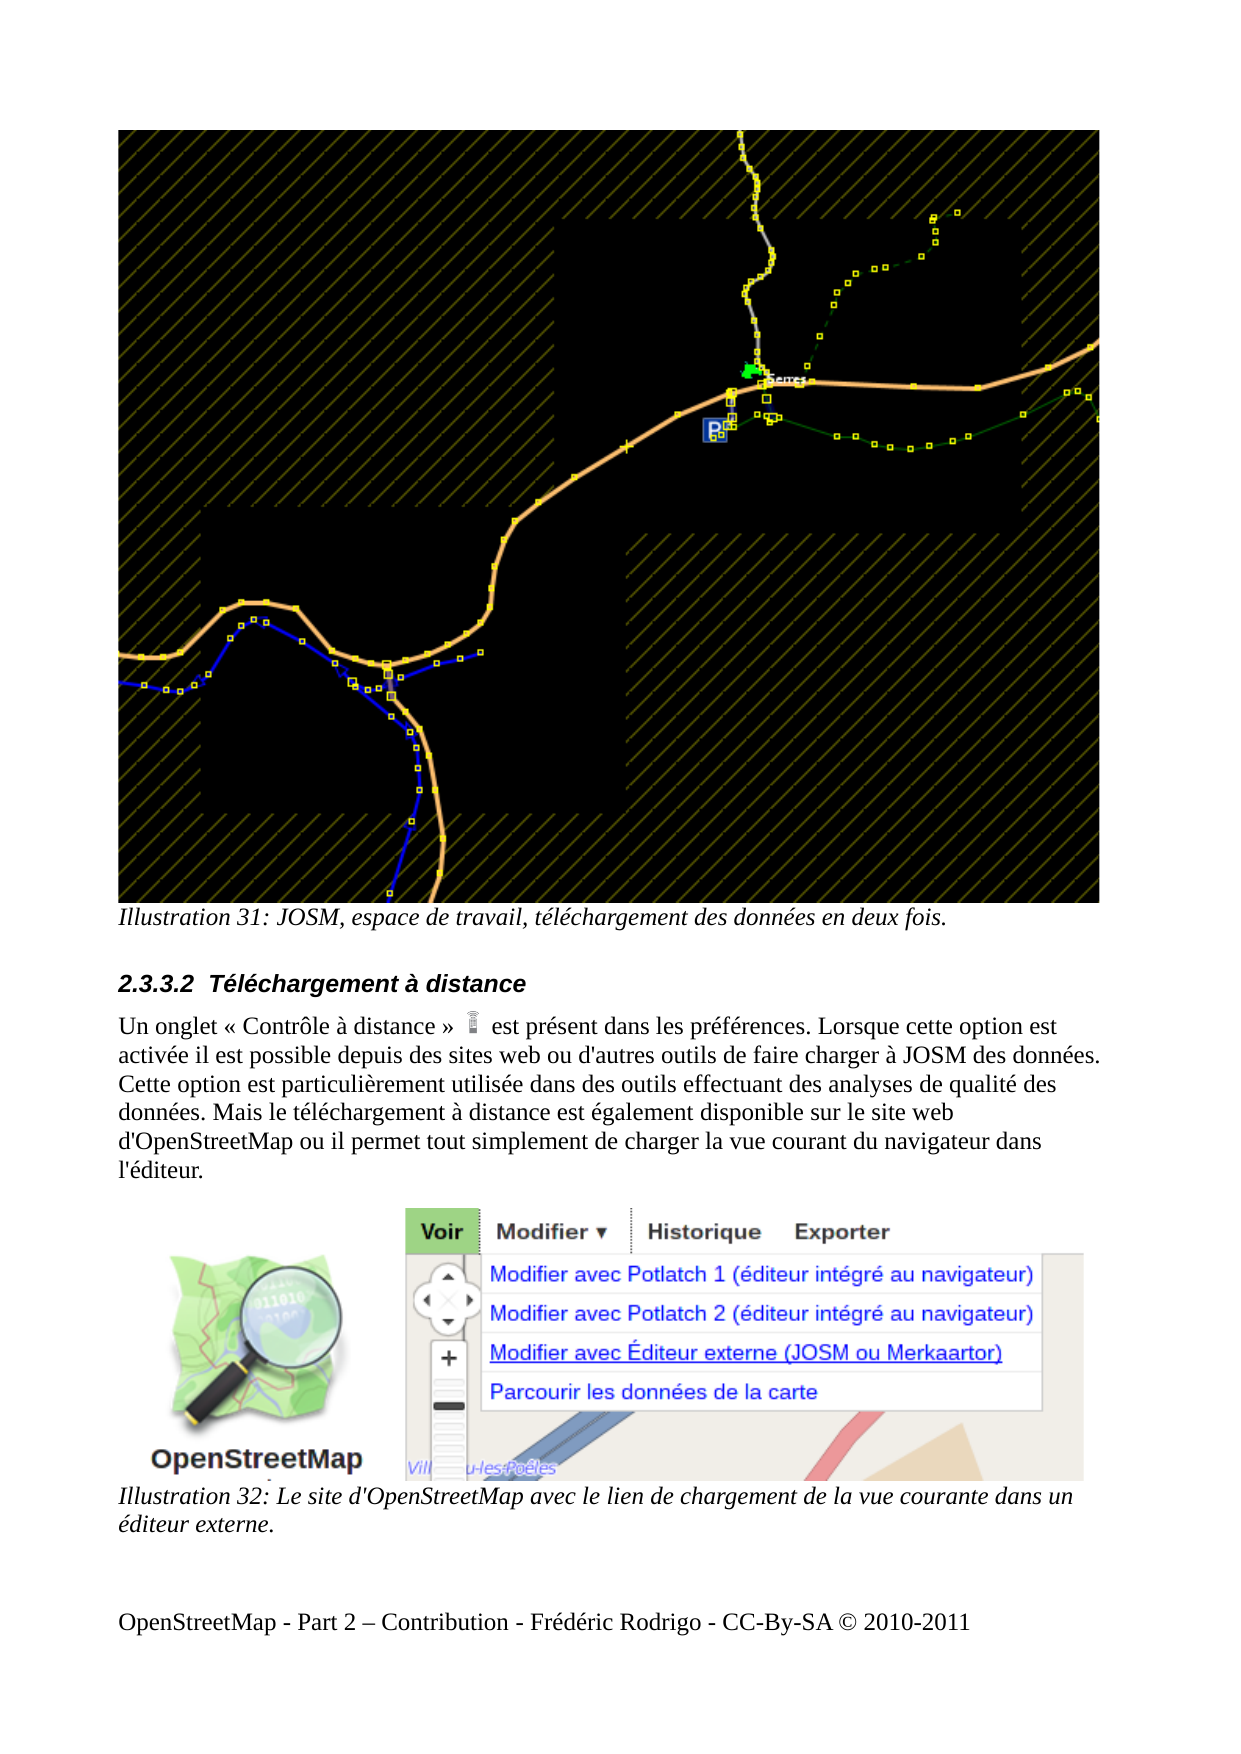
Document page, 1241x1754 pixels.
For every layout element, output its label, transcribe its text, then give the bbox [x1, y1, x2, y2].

picture [118, 1208, 1084, 1481]
subtitle Téléchargement à distance [118, 969, 1122, 997]
picture [118, 130, 1100, 903]
picture [460, 1009, 486, 1035]
text Un onglet « Contrôle à distance » est présent dans les préférences. Lorsque cette option est activée il est possible depuis des sites web ou d'autres outils de faire charger à JOSM des données. Cette option est particulièrement utilisée dans des outils effectuant des analyses de qualité des données. Mais le téléchargement à distance est également disponible sur le site web d'OpenStreetMap ou il permet tout simplement de charger la vue courant du navigateur dans l'éditeur. [118, 1010, 1122, 1184]
text Illustration 32: Le site d'OpenStreetMap avec le lien de chargement de la vue courante dans un éditeur externe. [118, 1481, 1084, 1538]
text Illustration 31: JOSM, espace de travail, téléchargement des données en deux fois. [118, 903, 1099, 931]
